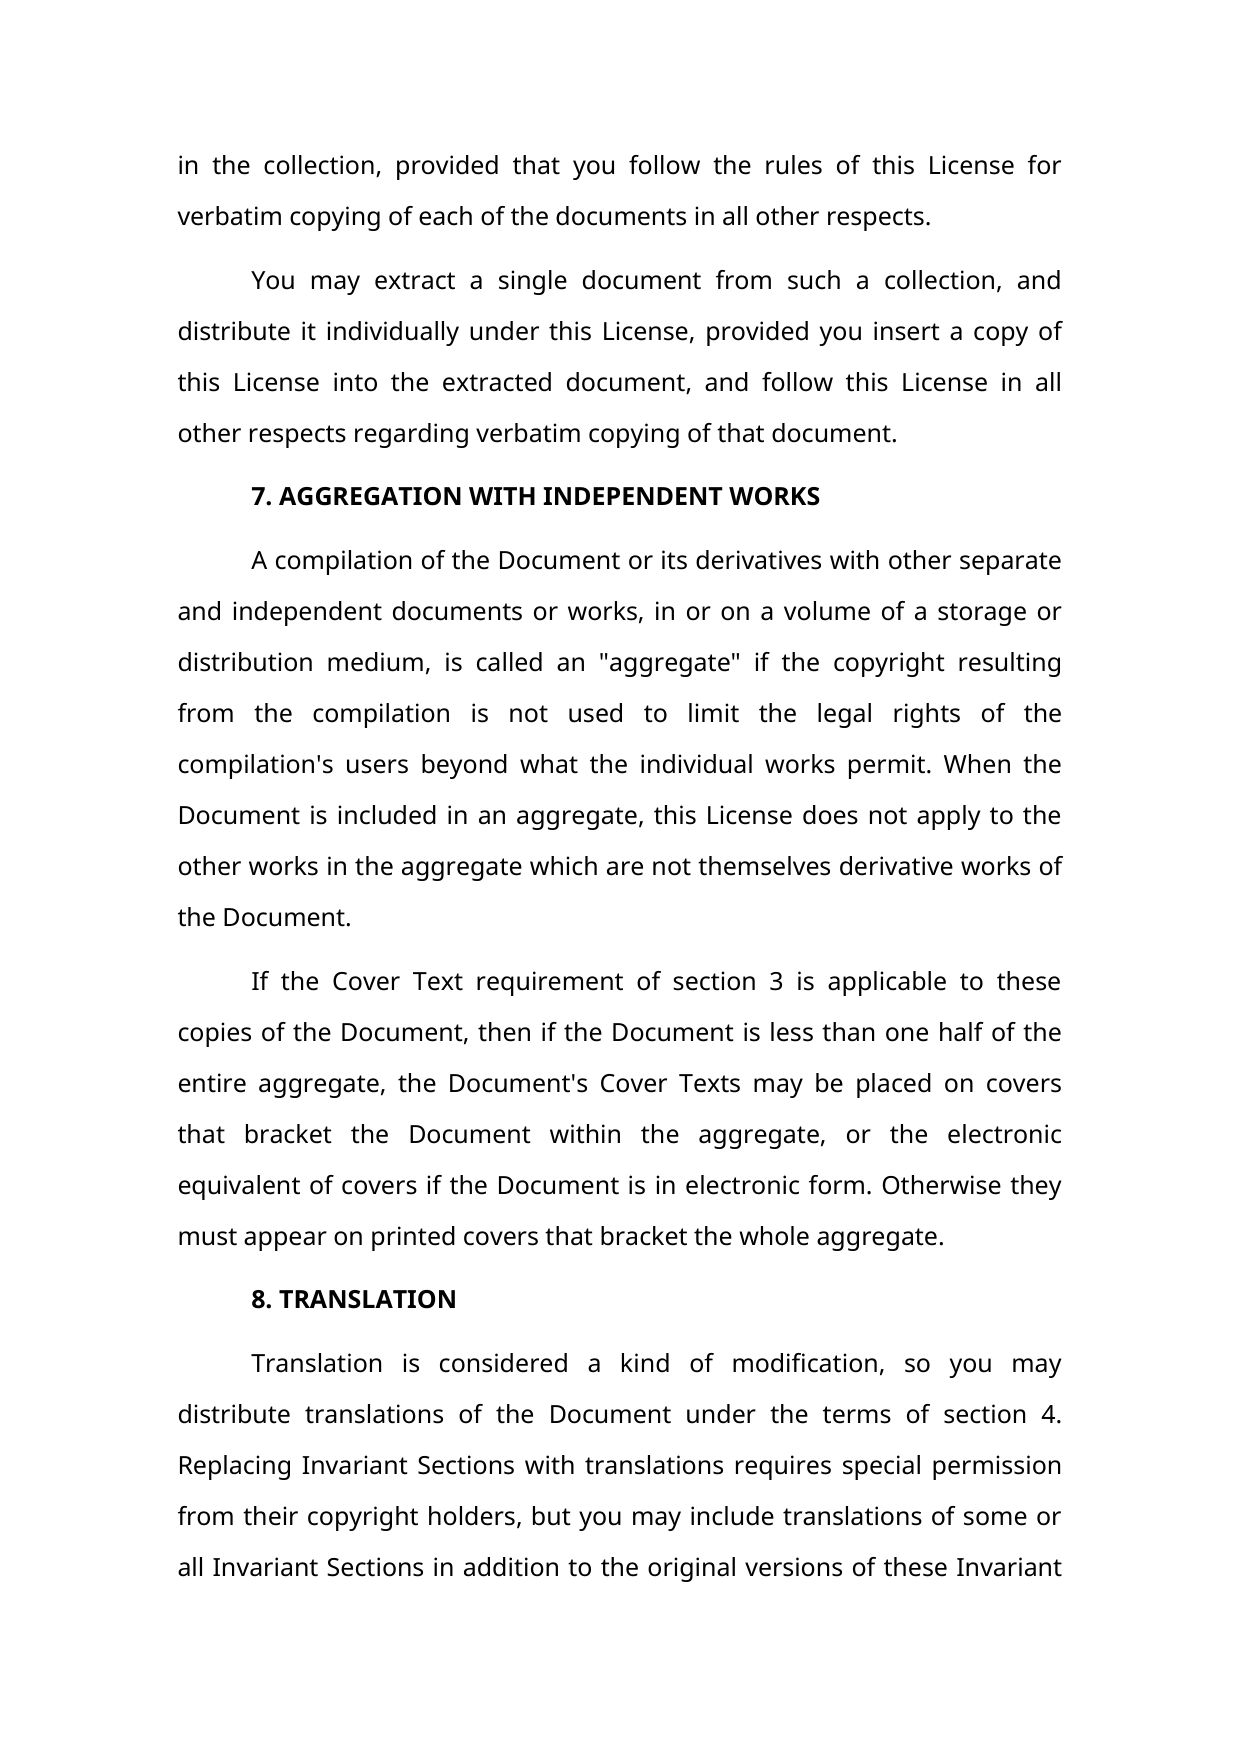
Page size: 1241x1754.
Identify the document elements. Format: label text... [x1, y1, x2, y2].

text 8. TRANSLATION [177, 1282, 1063, 1316]
text A compilation of the Document or its derivatives with other separate and independent documents or works, in or on a volume of a storage or distribution medium, is called an "aggregate" if the copyright resulting from the compilation is not used to limit the legal rights of the compilation's users beyond what the individual works permit. When the Document is included in an aggregate, this License does not apply to the other works in the aggregate which are not themselves derivative works of the Document. [177, 542, 1063, 934]
text If the Cover Text requirement of section 3 is applicable to these copies of the Document, then if the Document is less than one half of the entire aggregate, the Document's Cover Texts may be placed on covers that bracket the Document within the aggregate, or the electronic equivalent of covers if the Document is in electronic form. Otherwise they must appear on printed covers that bracket the whole aggregate. [177, 963, 1063, 1253]
text You may extract a single document from such a collection, and distribute it individually under this License, provided you insert a copy of this License into the extracted document, and follow this License in all other respects regarding verbatim copying of that document. [177, 262, 1063, 449]
text Translation is considered a kind of modification, so you may distribute translations of the Document under the terms of section 4. Replacing Invariant Sections with translations requires special permission from their copyright holders, but you may include translations of some or all Invariant Sections in addition to the original versions of these Invariant [177, 1346, 1063, 1584]
text in the collection, provided that you follow the rules of this License for verbatim copying of each of the documents in all other respects. [177, 148, 1063, 233]
text 7. AGGREGATION WITH INDEPENDENT WORKS [177, 479, 1063, 513]
